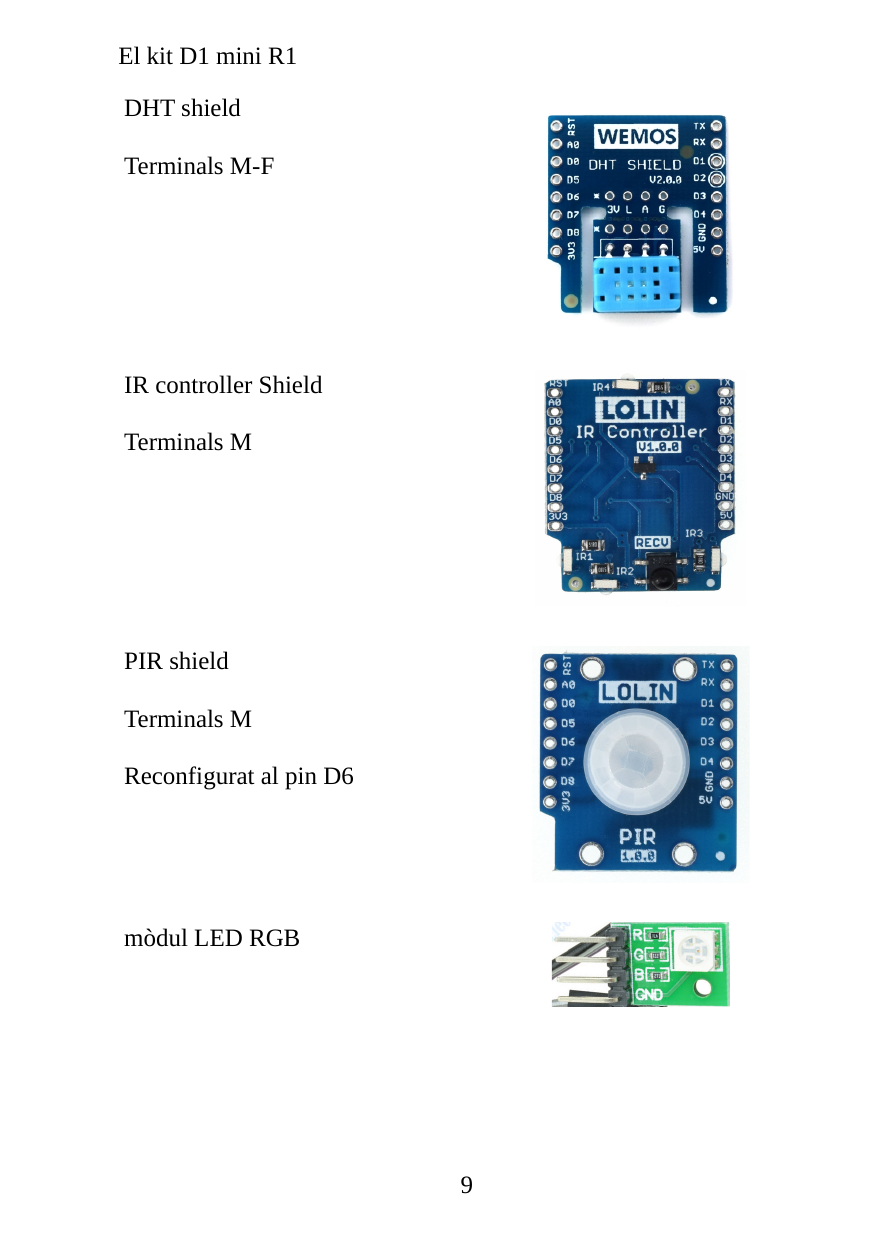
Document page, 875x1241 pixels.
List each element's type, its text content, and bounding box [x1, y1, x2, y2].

table_cell IR controller Shield Terminals M [118, 364, 466, 641]
picture [522, 93, 759, 330]
picture [531, 646, 750, 883]
picture [551, 922, 730, 1007]
table_cell PIR shield Terminals M Reconfigurat al pin D6 [118, 641, 466, 917]
table_cell mòdul LED RGB [118, 917, 466, 1041]
table_cell [466, 917, 815, 1041]
picture [534, 370, 748, 607]
table_cell DHT shield Terminals M-F [118, 88, 466, 364]
table_cell [466, 88, 815, 364]
table_cell [466, 364, 815, 641]
table_cell [466, 641, 815, 917]
